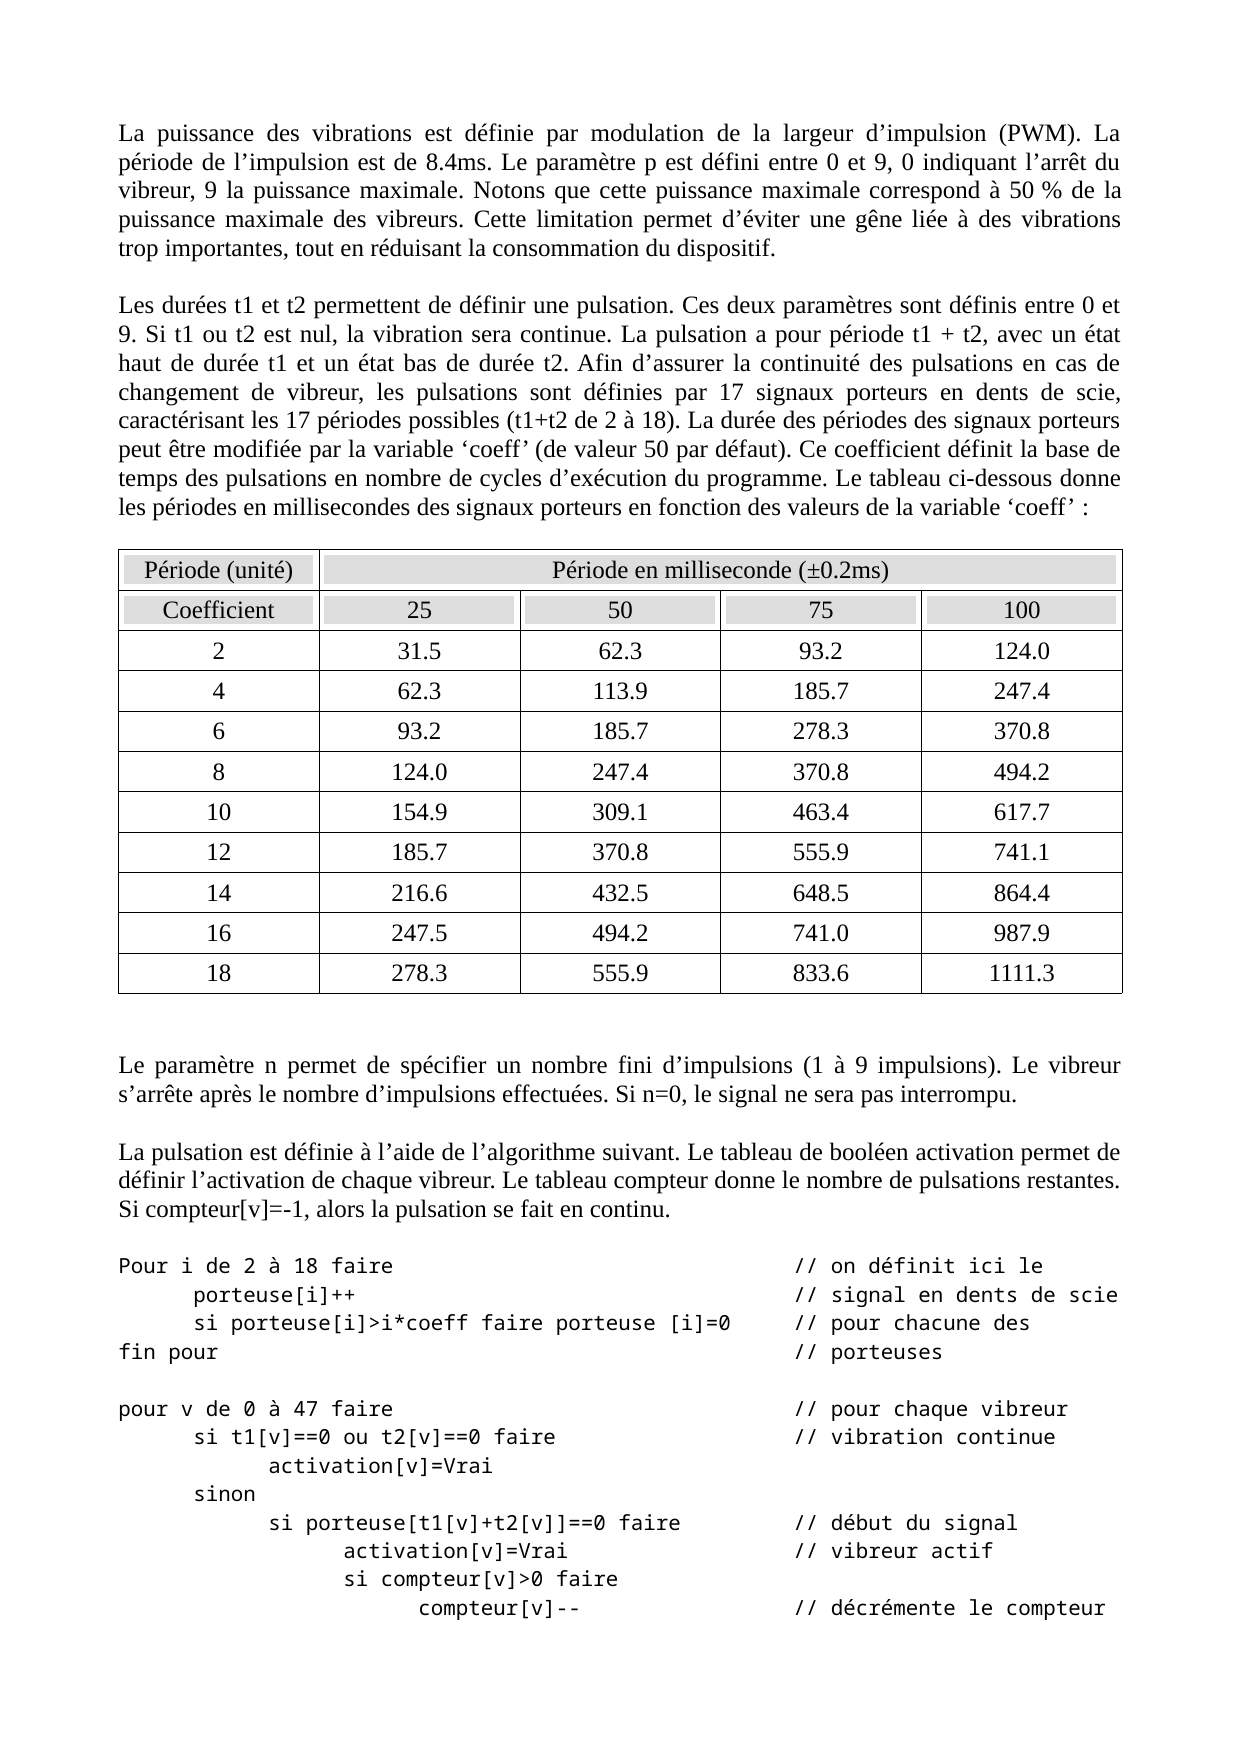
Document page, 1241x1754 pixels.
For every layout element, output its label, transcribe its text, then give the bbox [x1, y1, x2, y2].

text si compteur[v]>0 faire [118, 1564, 1122, 1593]
text Les durées t1 et t2 permettent de définir une pulsation. Ces deux paramètres sont définis entre 0 et 9. Si t1 ou t2 est nul, la vibration sera continue. La pulsation a pour période t1 + t2, avec un état haut de durée t1 et un état bas de durée t2. Afin d’assurer la continuité des pulsations en cas de changement de vibreur, les pulsations sont définies par 17 signaux porteurs en dents de scie, caractérisant les 17 périodes possibles (t1+t2 de 2 à 18). La durée des périodes des signaux porteurs peut être modifiée par la variable ‘coeff’ (de valeur 50 par défaut). Ce coefficient définit la base de temps des pulsations en nombre de cycles d’exécution du programme. Le tableau ci-dessous donne les périodes en millisecondes des signaux porteurs en fonction des valeurs de la variable ‘coeff’ : [118, 291, 1122, 521]
table_cell 4 [119, 671, 319, 711]
table_cell 463.4 [721, 792, 921, 832]
table_cell 309.1 [521, 792, 720, 832]
text La puissance des vibrations est définie par modulation de la largeur d’impulsion (PWM). La période de l’impulsion est de 8.4ms. Le paramètre p est défini entre 0 et 9, 0 indiquant l’arrêt du vibreur, 9 la puissance maximale. Notons que cette puissance maximale correspond à 50 % de la puissance maximale des vibreurs. Cette limitation permet d’éviter une gêne liée à des vibrations trop importantes, tout en réduisant la consommation du dispositif. [118, 118, 1122, 262]
table_cell 741.0 [721, 913, 921, 952]
table_cell 185.7 [521, 712, 720, 751]
text Pour i de 2 à 18 faire // on définit ici le [118, 1252, 1122, 1280]
table_cell 124.0 [320, 752, 520, 791]
table_cell 10 [119, 792, 319, 832]
text La pulsation est définie à l’aide de l’algorithme suivant. Le tableau de booléen activation permet de définir l’activation de chaque vibreur. Le tableau compteur donne le nombre de pulsations restantes. Si compteur[v]=-1, alors la pulsation se fait en continu. [118, 1137, 1122, 1223]
text si porteuse[i]>i*coeff faire porteuse [i]=0 // pour chacune des [118, 1308, 1122, 1337]
text compteur[v]-- // décrémente le compteur [118, 1593, 1122, 1621]
table_header Période en milliseconde (±0.2ms) [320, 550, 1122, 590]
table_cell 555.9 [521, 954, 720, 993]
table_cell 31.5 [320, 631, 520, 670]
text Le paramètre n permet de spécifier un nombre fini d’impulsions (1 à 9 impulsions). Le vibreur s’arrête après le nombre d’impulsions effectuées. Si n=0, le signal ne sera pas interrompu. [118, 1050, 1122, 1108]
table_cell 75 [721, 591, 921, 630]
table_cell 370.8 [521, 833, 720, 872]
text si porteuse[t1[v]+t2[v]]==0 faire // début du signal [118, 1508, 1122, 1536]
table_cell 247.4 [922, 671, 1122, 711]
table_cell 154.9 [320, 792, 520, 832]
table_cell 494.2 [922, 752, 1122, 791]
text activation[v]=Vrai [118, 1451, 1122, 1479]
text activation[v]=Vrai // vibreur actif [118, 1536, 1122, 1564]
table_cell 16 [119, 913, 319, 952]
table_cell 2 [119, 631, 319, 670]
table_cell 216.6 [320, 873, 520, 912]
table_cell 278.3 [721, 712, 921, 751]
table_cell 62.3 [320, 671, 520, 711]
table_cell 1111.3 [922, 954, 1122, 993]
table_cell 50 [521, 591, 720, 630]
table_cell 100 [922, 591, 1122, 630]
table_cell 370.8 [922, 712, 1122, 751]
table_cell 648.5 [721, 873, 921, 912]
table_cell 185.7 [320, 833, 520, 872]
table_cell 8 [119, 752, 319, 791]
table_cell 432.5 [521, 873, 720, 912]
text si t1[v]==0 ou t2[v]==0 faire // vibration continue [118, 1422, 1122, 1451]
table_cell 113.9 [521, 671, 720, 711]
table_cell 987.9 [922, 913, 1122, 952]
table_cell 25 [320, 591, 520, 630]
table_cell 93.2 [721, 631, 921, 670]
table_cell 370.8 [721, 752, 921, 791]
table_cell 124.0 [922, 631, 1122, 670]
text sinon [118, 1479, 1122, 1508]
table_cell 185.7 [721, 671, 921, 711]
table_cell 12 [119, 833, 319, 872]
table_header Période (unité) [119, 550, 319, 590]
table_cell 247.4 [521, 752, 720, 791]
table_cell 6 [119, 712, 319, 751]
table_cell 62.3 [521, 631, 720, 670]
table_cell 14 [119, 873, 319, 912]
text porteuse[i]++ // signal en dents de scie [118, 1280, 1122, 1308]
table_cell 18 [119, 954, 319, 993]
text pour v de 0 à 47 faire // pour chaque vibreur [118, 1394, 1122, 1422]
table_cell Coefficient [119, 591, 319, 630]
text fin pour // porteuses [118, 1337, 1122, 1365]
table_cell 278.3 [320, 954, 520, 993]
table_cell 93.2 [320, 712, 520, 751]
table_cell 555.9 [721, 833, 921, 872]
table_cell 864.4 [922, 873, 1122, 912]
table_cell 494.2 [521, 913, 720, 952]
table_cell 833.6 [721, 954, 921, 993]
table_cell 617.7 [922, 792, 1122, 832]
table_cell 741.1 [922, 833, 1122, 872]
table_cell 247.5 [320, 913, 520, 952]
